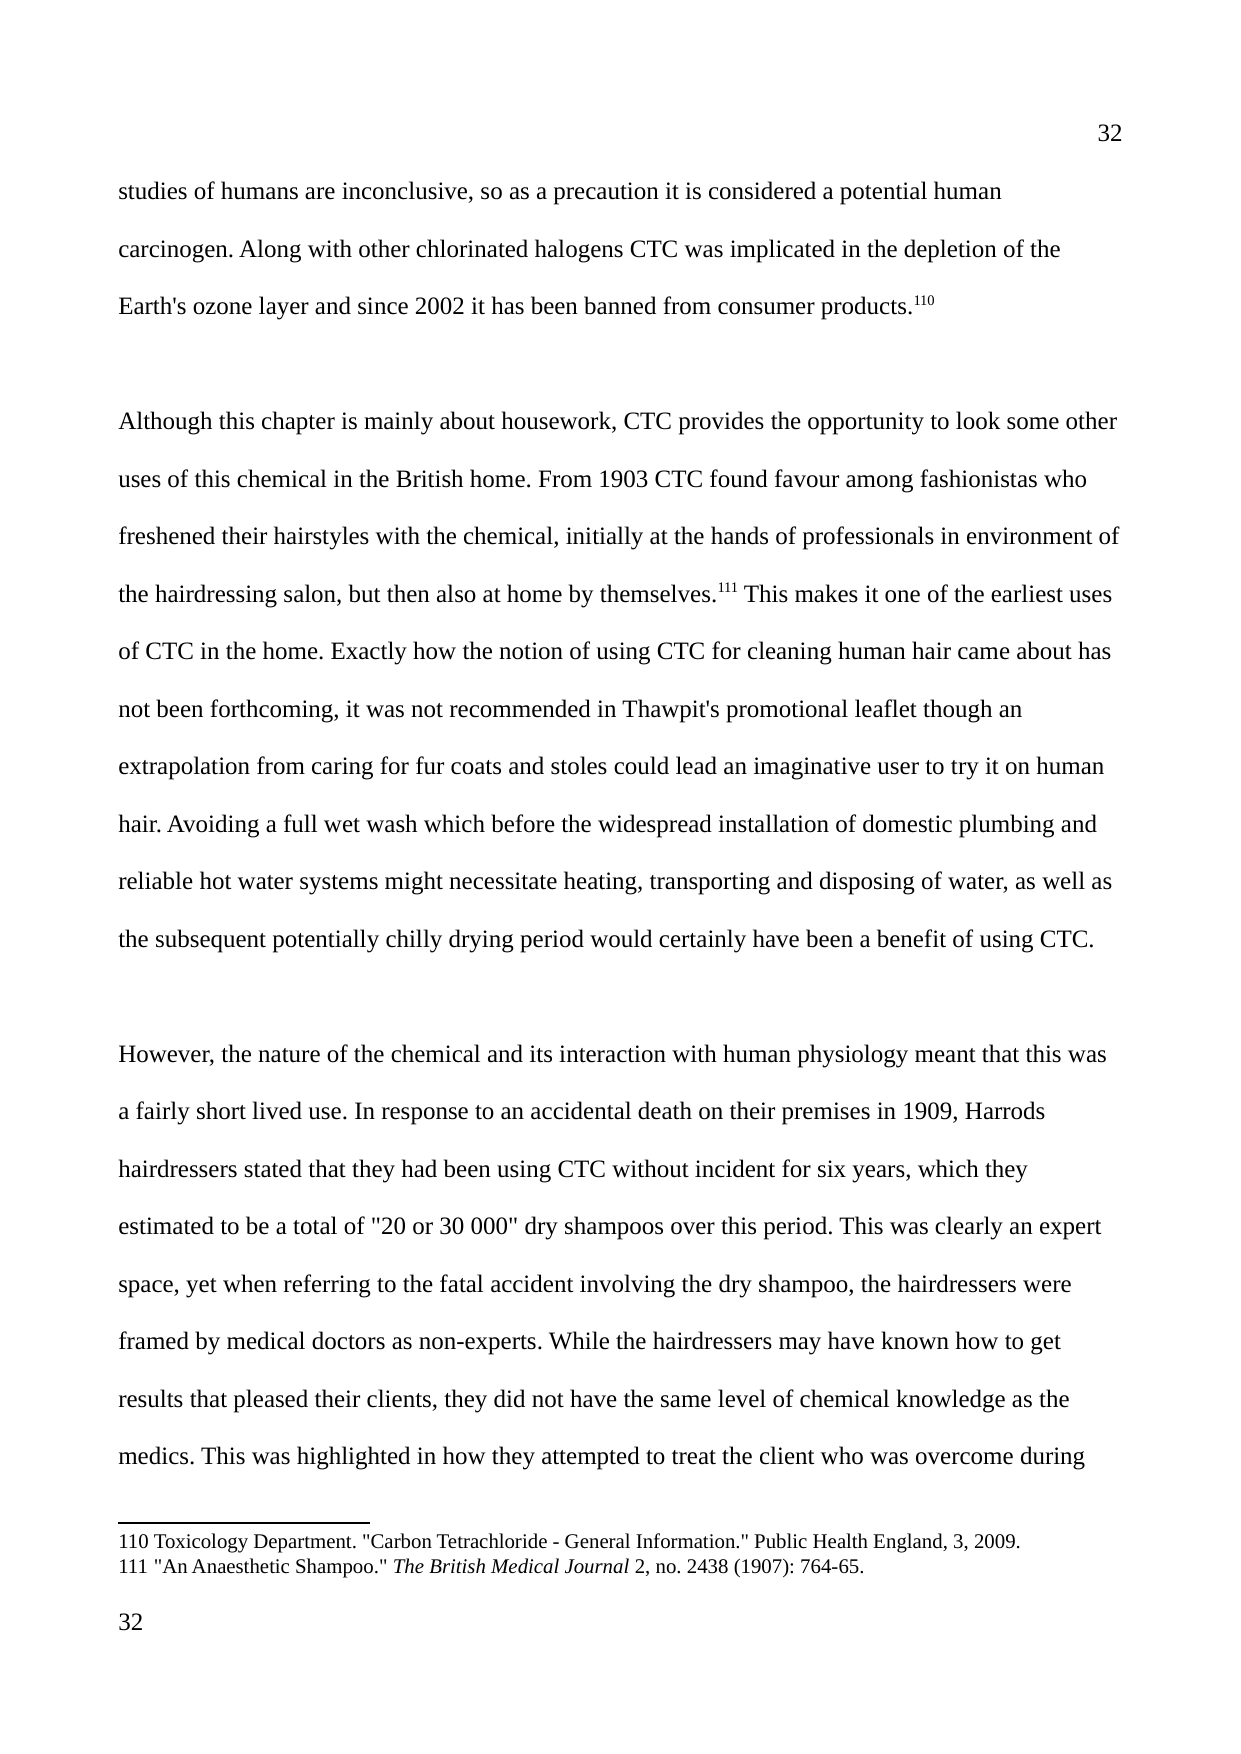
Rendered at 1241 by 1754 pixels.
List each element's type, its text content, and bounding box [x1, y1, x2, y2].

text "An Anaesthetic Shampoo." The British Medical Journal 2, no. 2438 (1907): 764-65. [118, 1553, 1122, 1578]
text Although this chapter is mainly about housework, CTC provides the opportunity to look some other uses of this chemical in the British home. From 1903 CTC found favour among fashionistas who freshened their hairstyles with the chemical, initially at the hands of professionals in environment of the hairdressing salon, but then also at home by themselves. This makes it one of the earliest uses of CTC in the home. Exactly how the notion of using CTC for cleaning human hair came about has not been forthcoming, it was not recommended in Thawpit's promotional leaflet though an extrapolation from caring for fur coats and stoles could lead an imaginative user to try it on human hair. Avoiding a full wet wash which before the widespread installation of domestic plumbing and reliable hot water systems might necessitate heating, transporting and disposing of water, as well as the subsequent potentially chilly drying period would certainly have been a benefit of using CTC. [118, 406, 1122, 953]
text However, the nature of the chemical and its interaction with human physiology meant that this was a fairly short lived use. In response to an accidental death on their premises in 1909, Harrods hairdressers stated that they had been using CTC without incident for six years, which they estimated to be a total of "20 or 30 000" dry shampoos over this period. This was clearly an expert space, yet when referring to the fatal accident involving the dry shampoo, the hairdressers were framed by medical doctors as non-experts. While the hairdressers may have known how to get results that pleased their clients, they did not have the same level of chemical knowledge as the medics. This was highlighted in how they attempted to treat the client who was overcome during [118, 1039, 1122, 1470]
text studies of humans are inconclusive, so as a precaution it is considered a potential human carcinogen. Along with other chlorinated halogens CTC was implicated in the depletion of the Earth's ozone layer and since 2002 it has been banned from consumer products. [118, 176, 1122, 320]
text Toxicology Department. "Carbon Tetrachloride - General Information." Public Health England, 3, 2009. [118, 1529, 1122, 1553]
